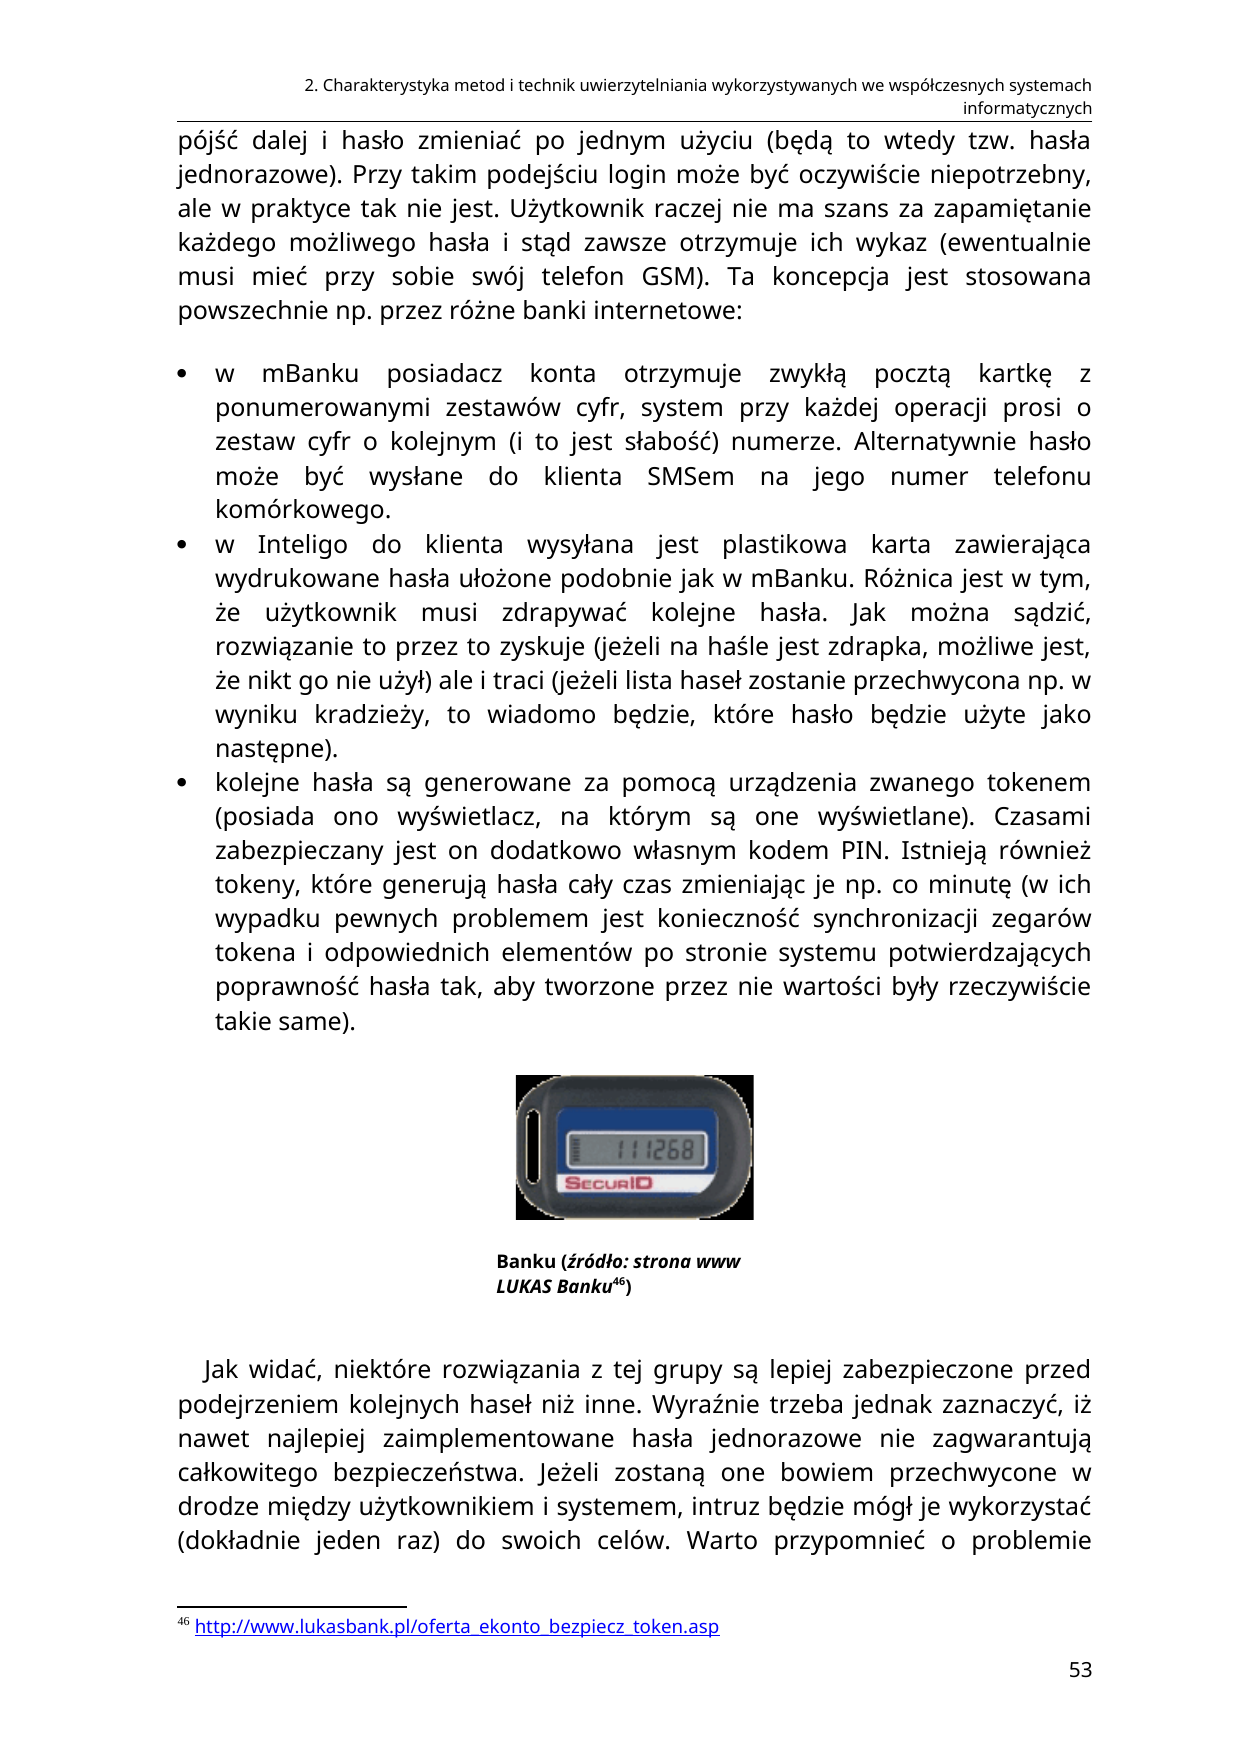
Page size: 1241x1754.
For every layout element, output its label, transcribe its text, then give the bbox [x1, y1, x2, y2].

text pójść dalej i hasło zmieniać po jednym użyciu (będą to wtedy tzw. hasła jednorazowe). Przy takim podejściu login może być oczywiście niepotrzebny, ale w praktyce tak nie jest. Użytkownik raczej nie ma szans za zapamiętanie każdego możliwego hasła i stąd zawsze otrzymuje ich wykaz (ewentualnie musi mieć przy sobie swój telefon GSM). Ta koncepcja jest stosowana powszechnie np. przez różne banki internetowe: [177, 122, 1092, 327]
list kolejne hasła są generowane za pomocą urządzenia zwanego tokenem (posiada ono wyświetlacz, na którym są one wyświetlane). Czasami zabezpieczany jest on dodatkowo własnym kodem PIN. Istnieją również tokeny, które generują hasła cały czas zmieniając je np. co minutę (w ich wypadku pewnych problemem jest konieczność synchronizacji zegarów tokena i odpowiednich elementów po stronie systemu potwierdzających poprawność hasła tak, aby tworzone przez nie wartości były rzeczywiście takie same). [177, 765, 1092, 1037]
text http://www.lukasbank.pl/oferta_ekonto_bezpiecz_token.asp [177, 1613, 1092, 1639]
text Rysunek 21. Token LUKAS Banku (źródło: strona www LUKAS Banku46) [496, 1248, 775, 1318]
text Jak widać, niektóre rozwiązania z tej grupy są lepiej zabezpieczone przed podejrzeniem kolejnych haseł niż inne. Wyraźnie trzeba jednak zaznaczyć, iż nawet najlepiej zaimplementowane hasła jednorazowe nie zagwarantują całkowitego bezpieczeństwa. Jeżeli zostaną one bowiem przechwycone w drodze między użytkownikiem i systemem, intruz będzie mógł je wykorzystać (dokładnie jeden raz) do swoich celów. Warto przypomnieć o problemie [177, 1352, 1092, 1557]
list w Inteligo do klienta wysyłana jest plastikowa karta zawierająca wydrukowane hasła ułożone podobnie jak w mBanku. Różnica jest w tym, że użytkownik musi zdrapywać kolejne hasła. Jak można sądzić, rozwiązanie to przez to zyskuje (jeżeli na haśle jest zdrapka, możliwe jest, że nikt go nie użył) ale i traci (jeżeli lista haseł zostanie przechwycona np. w wyniku kradzieży, to wiadomo będzie, które hasło będzie użyte jako następne). [177, 526, 1092, 765]
picture [515, 1075, 754, 1220]
list w mBanku posiadacz konta otrzymuje zwykłą pocztą kartkę z ponumerowanymi zestawów cyfr, system przy każdej operacji prosi o zestaw cyfr o kolejnym (i to jest słabość) numerze. Alternatywnie hasło może być wysłane do klienta SMSem na jego numer telefonu komórkowego. [177, 356, 1092, 526]
